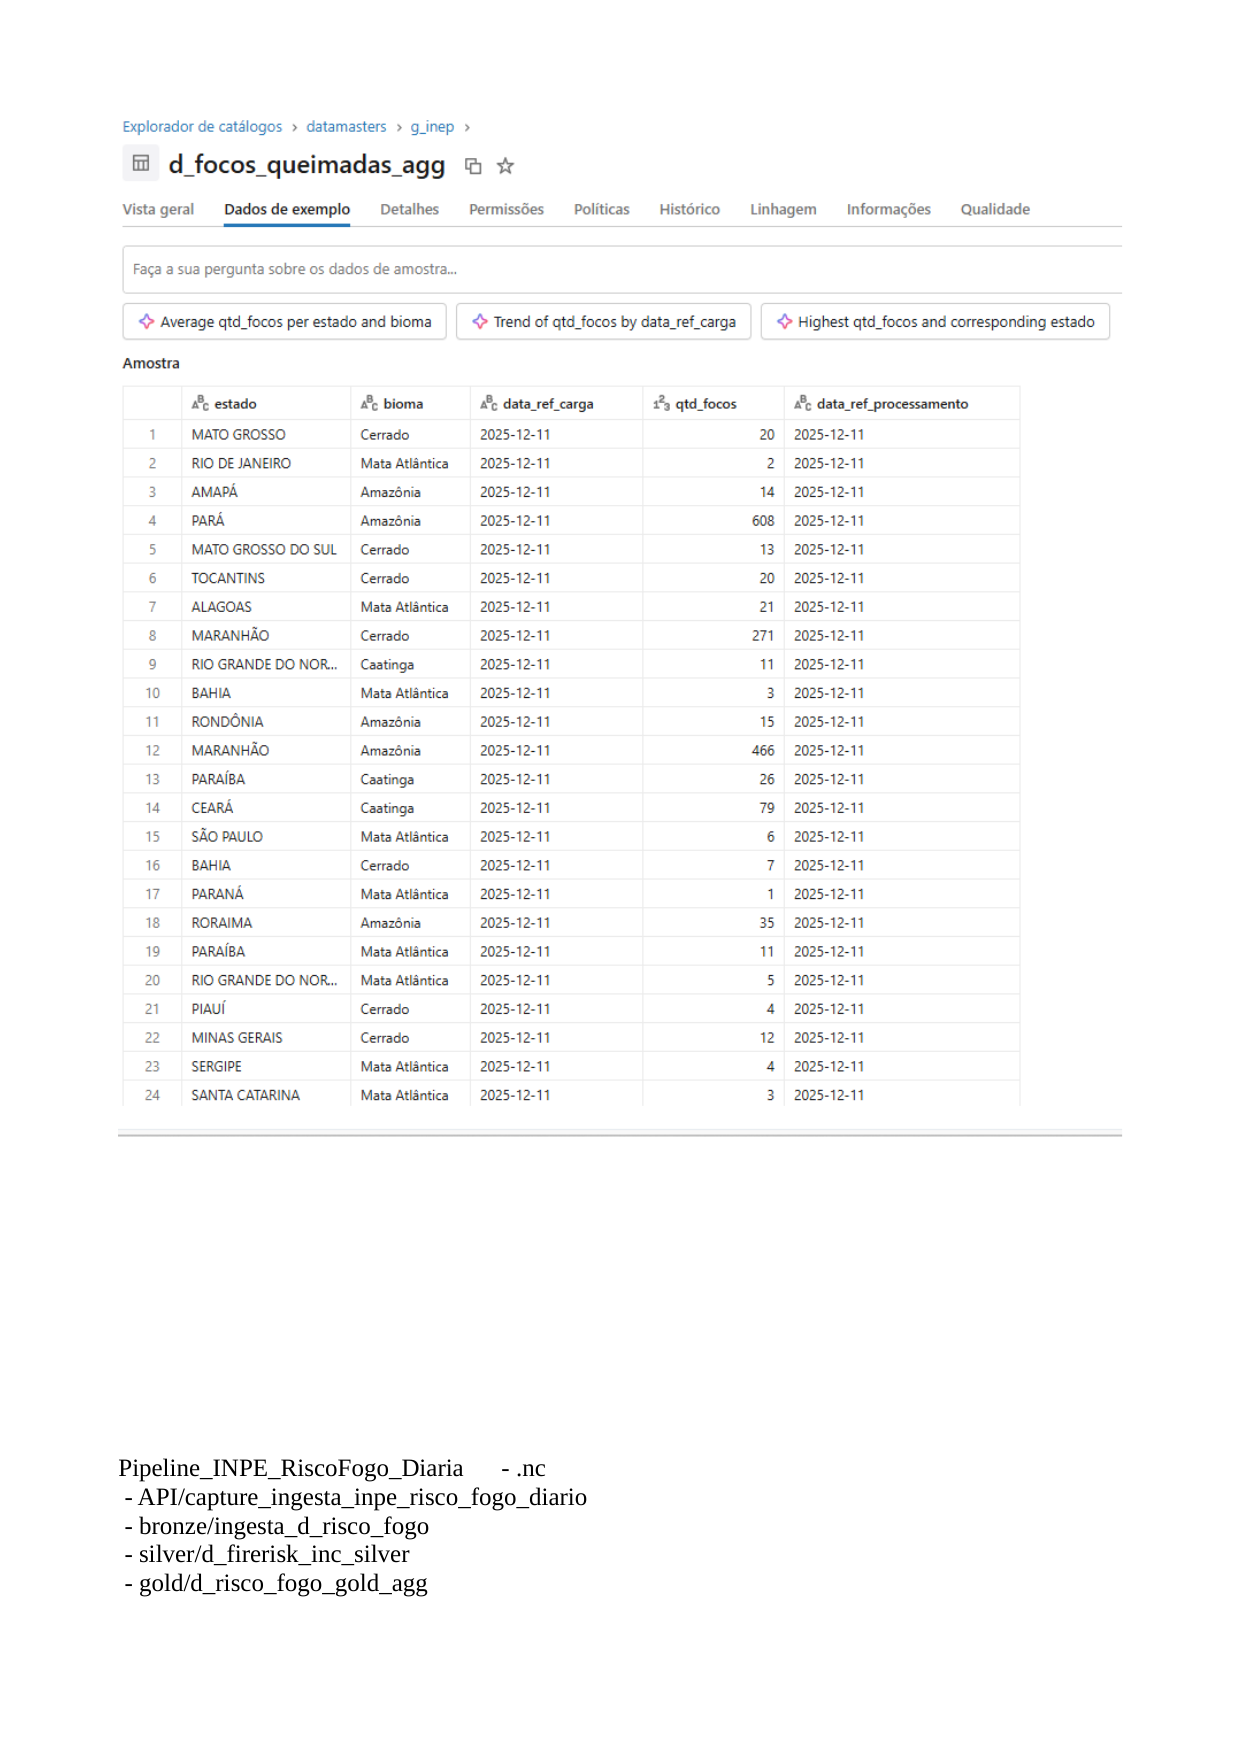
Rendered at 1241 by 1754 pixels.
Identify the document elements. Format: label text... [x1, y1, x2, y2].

text - API/capture_ingesta_inpe_risco_fogo_diario [118, 1482, 1122, 1511]
text - gold/d_risco_fogo_gold_agg [118, 1568, 1122, 1597]
text Pipeline_INPE_RiscoFogo_Diaria - .nc [118, 1453, 1122, 1482]
text - silver/d_firerisk_inc_silver [118, 1539, 1122, 1568]
picture [118, 118, 1123, 1137]
text - bronze/ingesta_d_risco_fogo [118, 1511, 1122, 1539]
